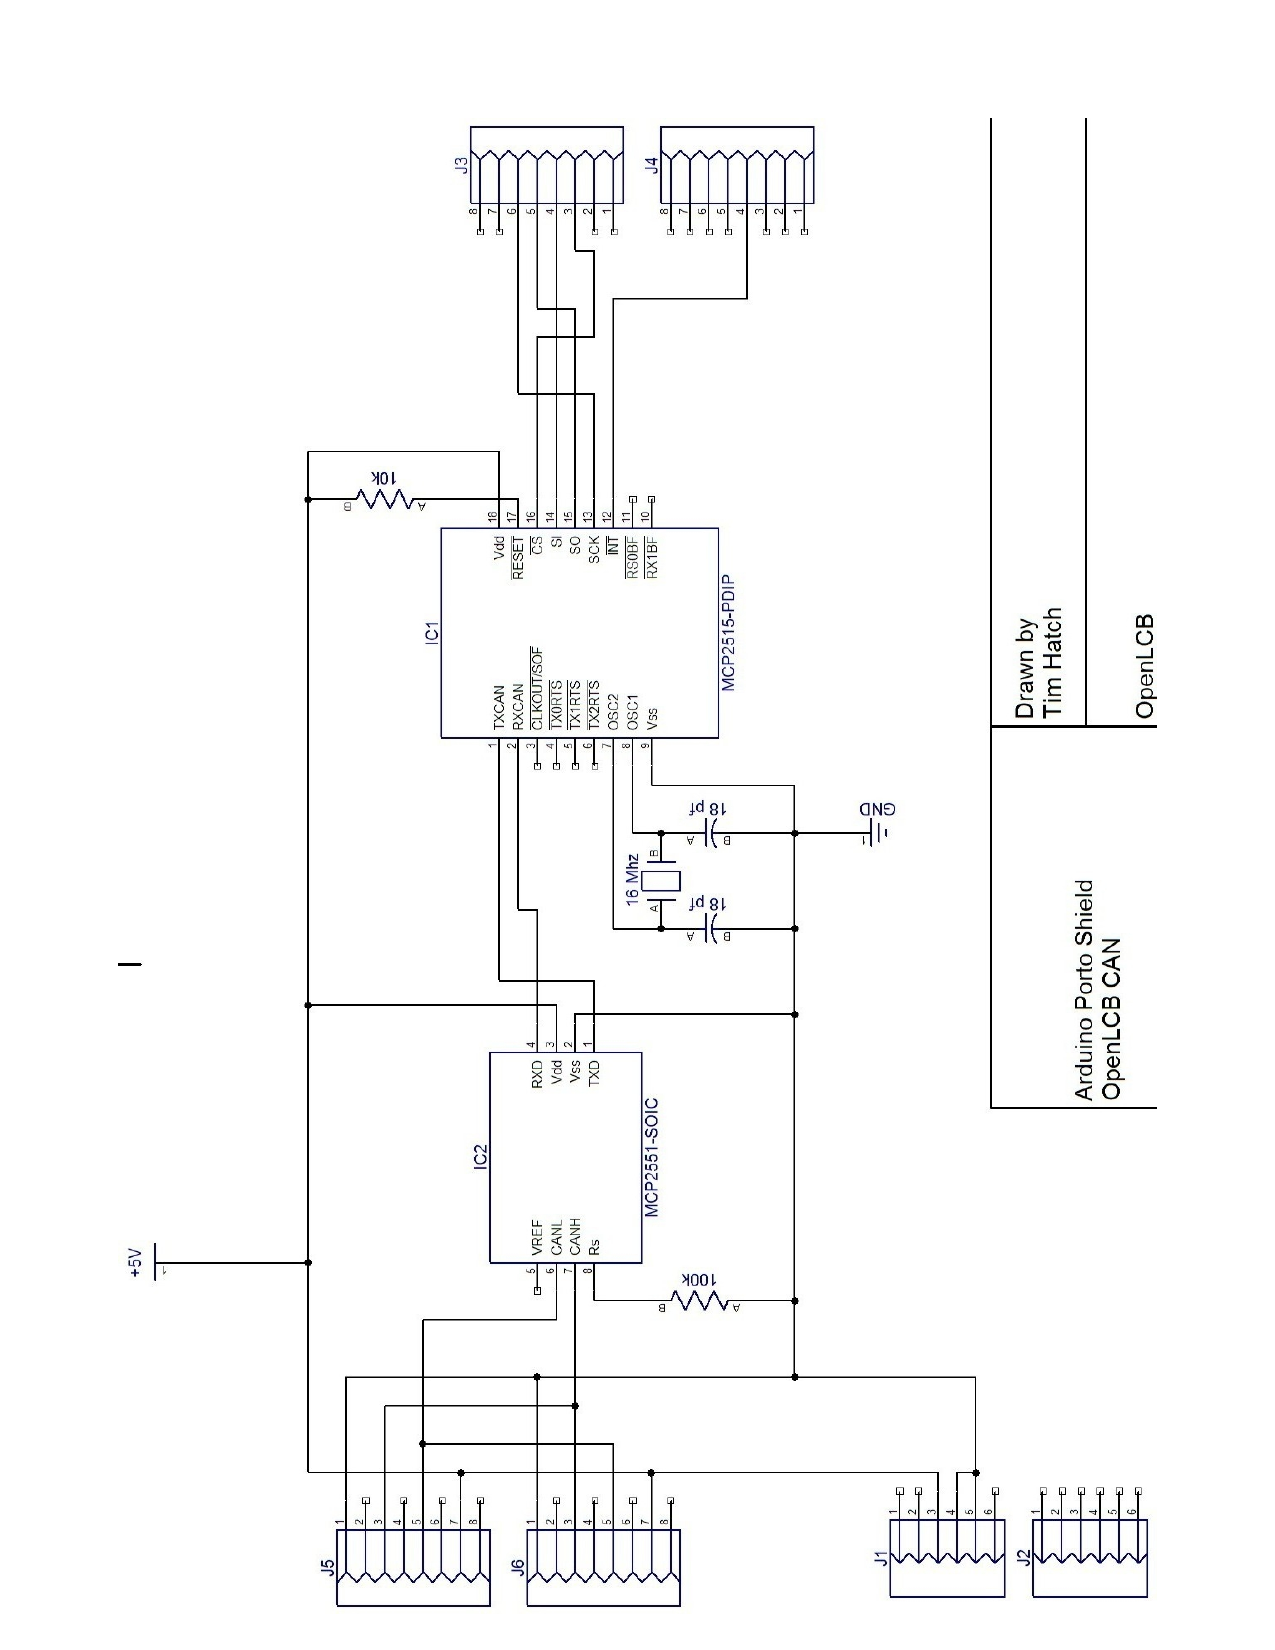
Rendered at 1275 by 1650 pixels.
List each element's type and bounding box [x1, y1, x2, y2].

picture [118, 118, 1157, 1614]
